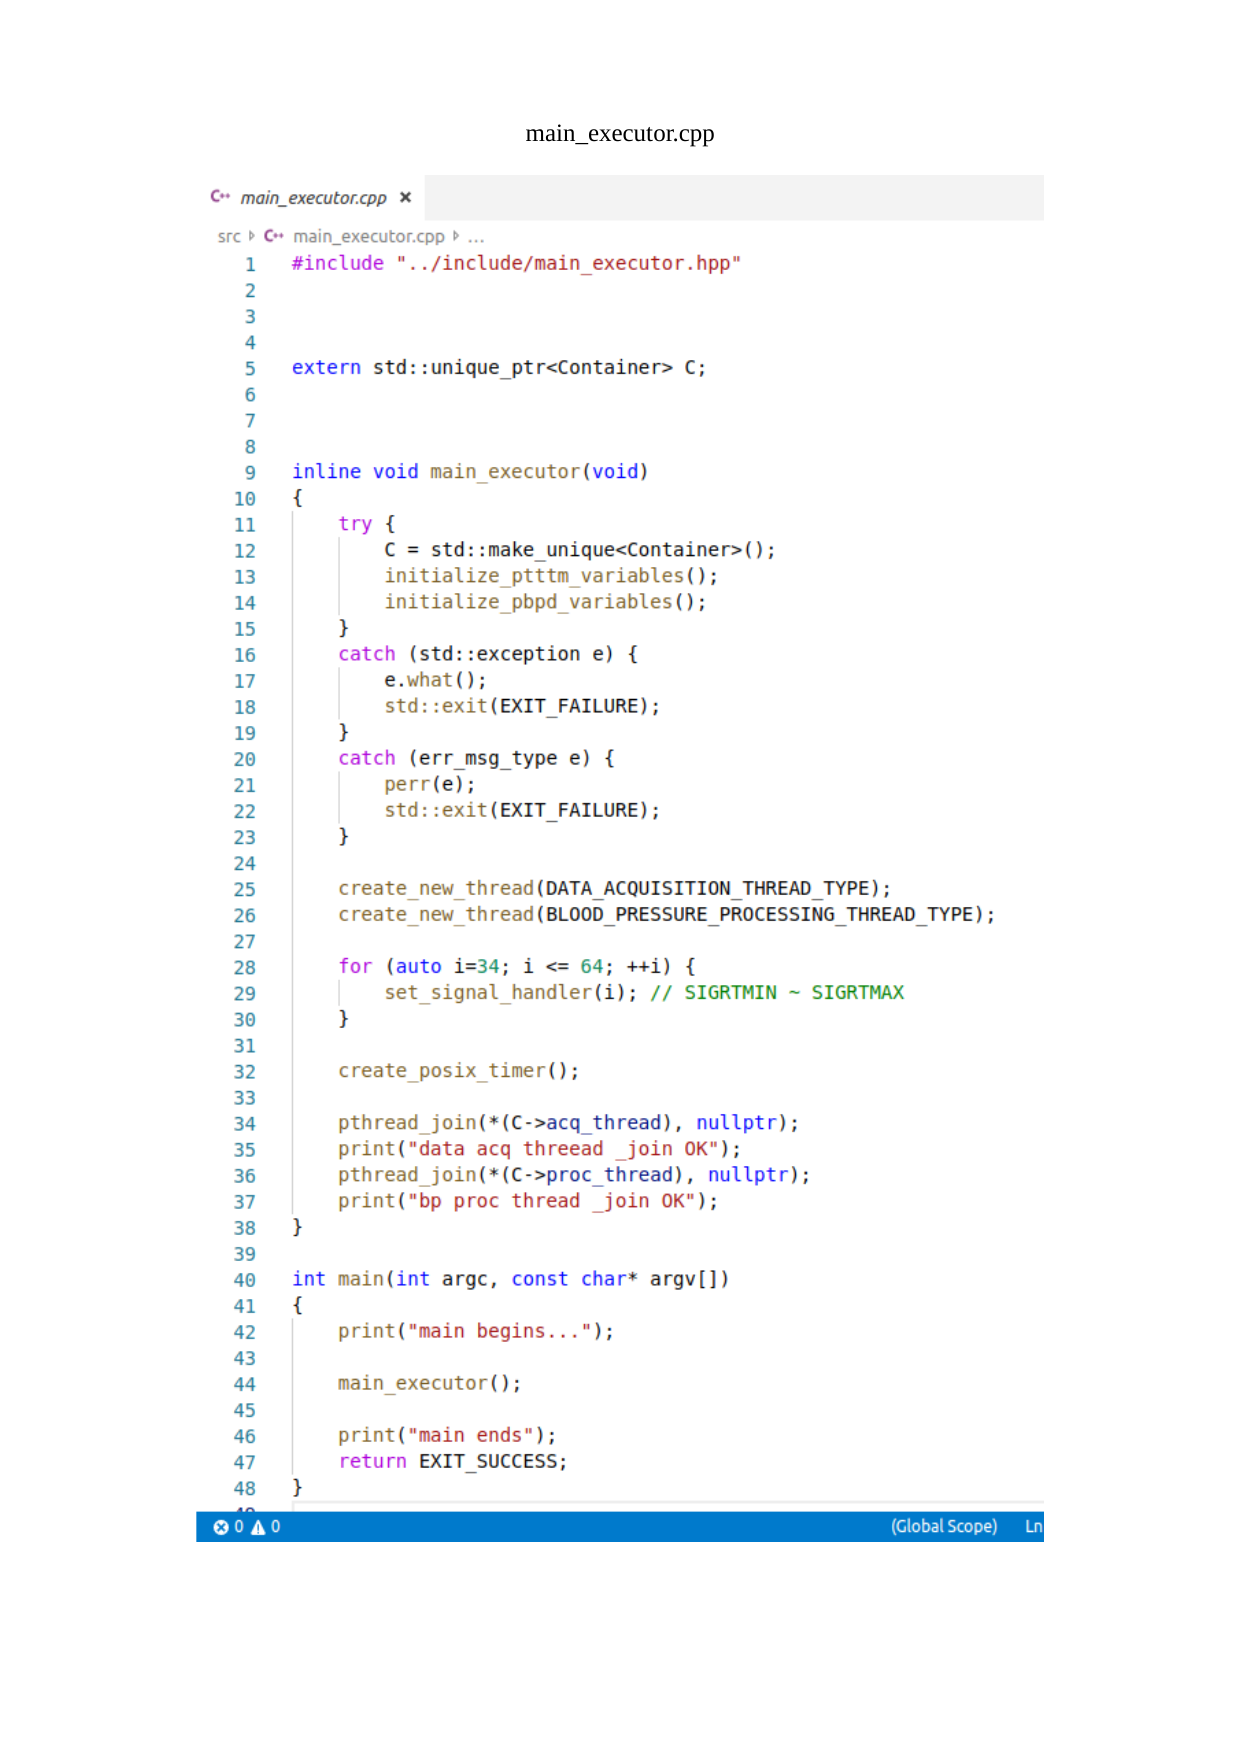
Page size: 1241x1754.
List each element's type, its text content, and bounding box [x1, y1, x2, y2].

picture [196, 175, 1044, 1542]
text main_executor.cpp [118, 118, 1122, 147]
